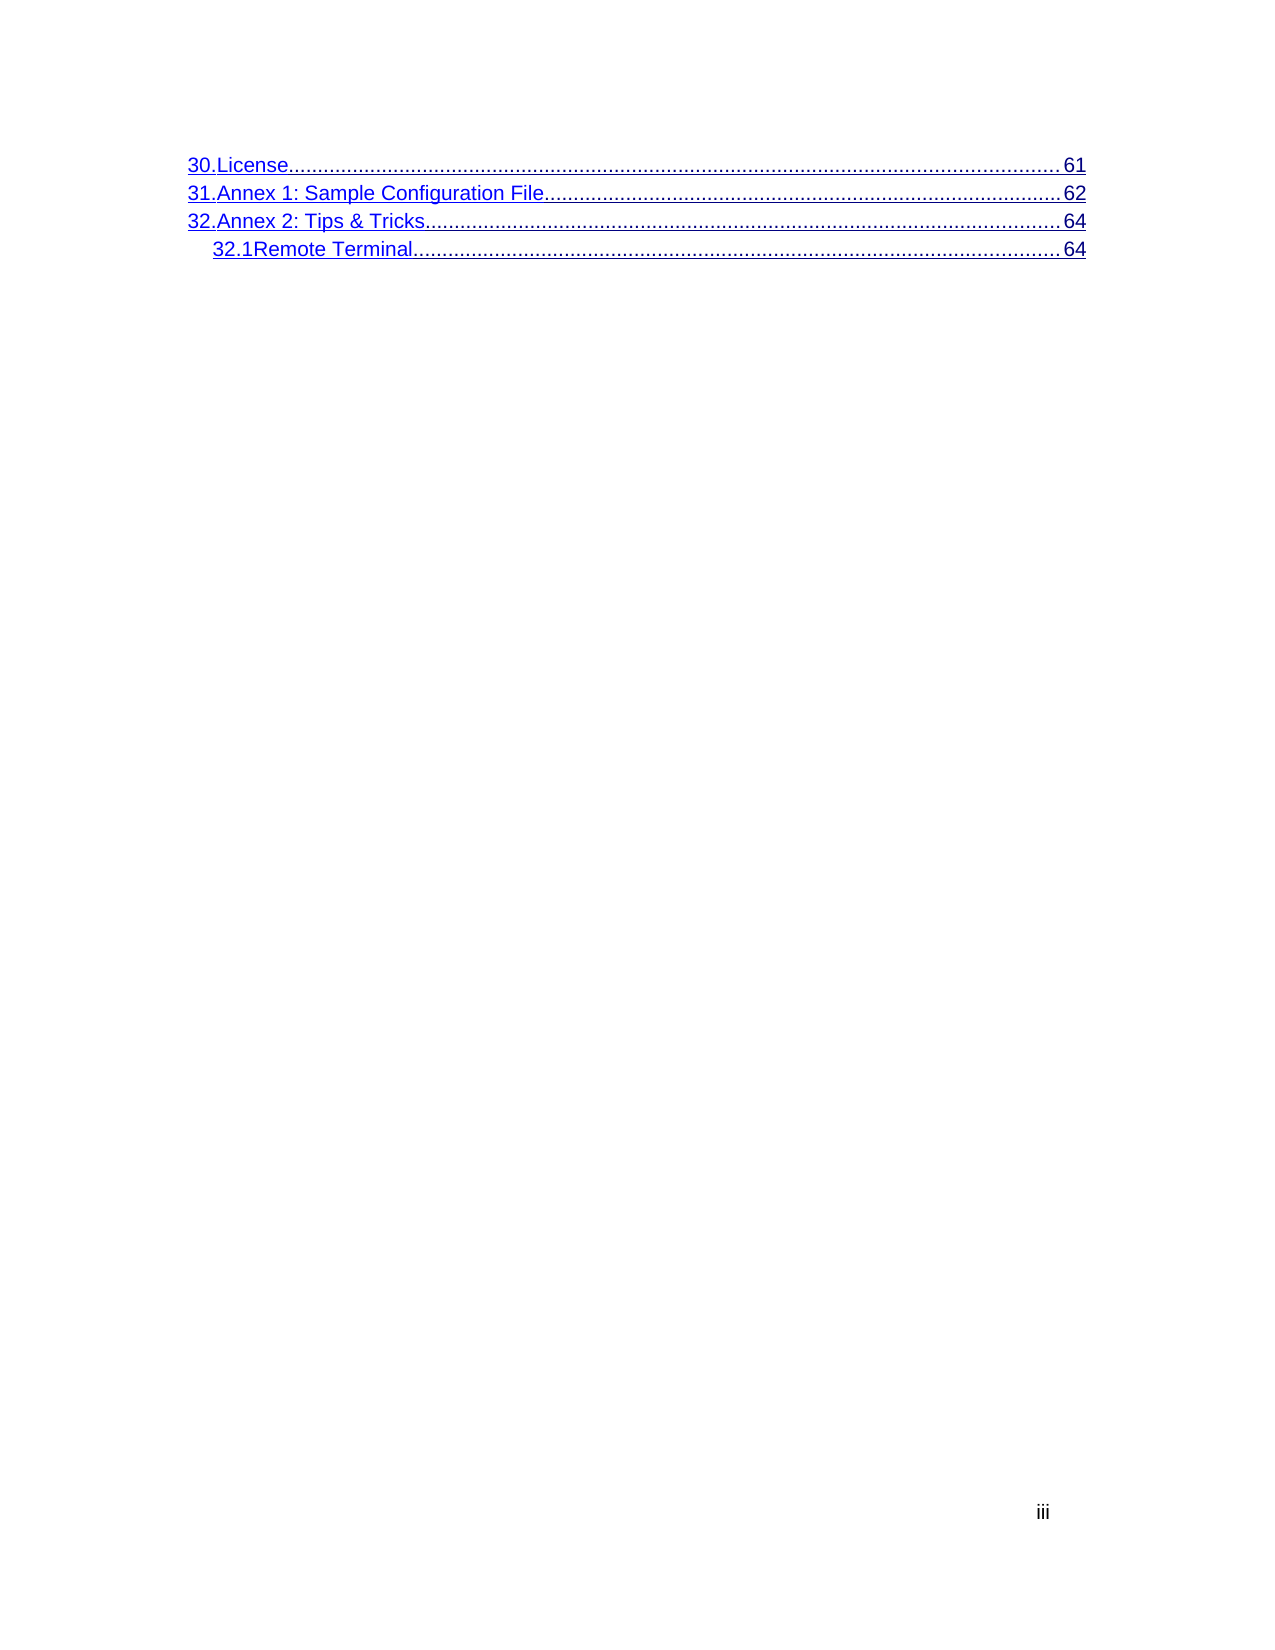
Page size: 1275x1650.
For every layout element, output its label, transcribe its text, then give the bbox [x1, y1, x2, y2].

text 32. Annex 2: Tips & Tricks 64 [187, 206, 1087, 234]
text 32.1 Remote Terminal 64 [212, 234, 1087, 262]
text 30. License 61 [187, 150, 1087, 178]
text 31. Annex 1: Sample Configuration File 62 [187, 178, 1087, 206]
